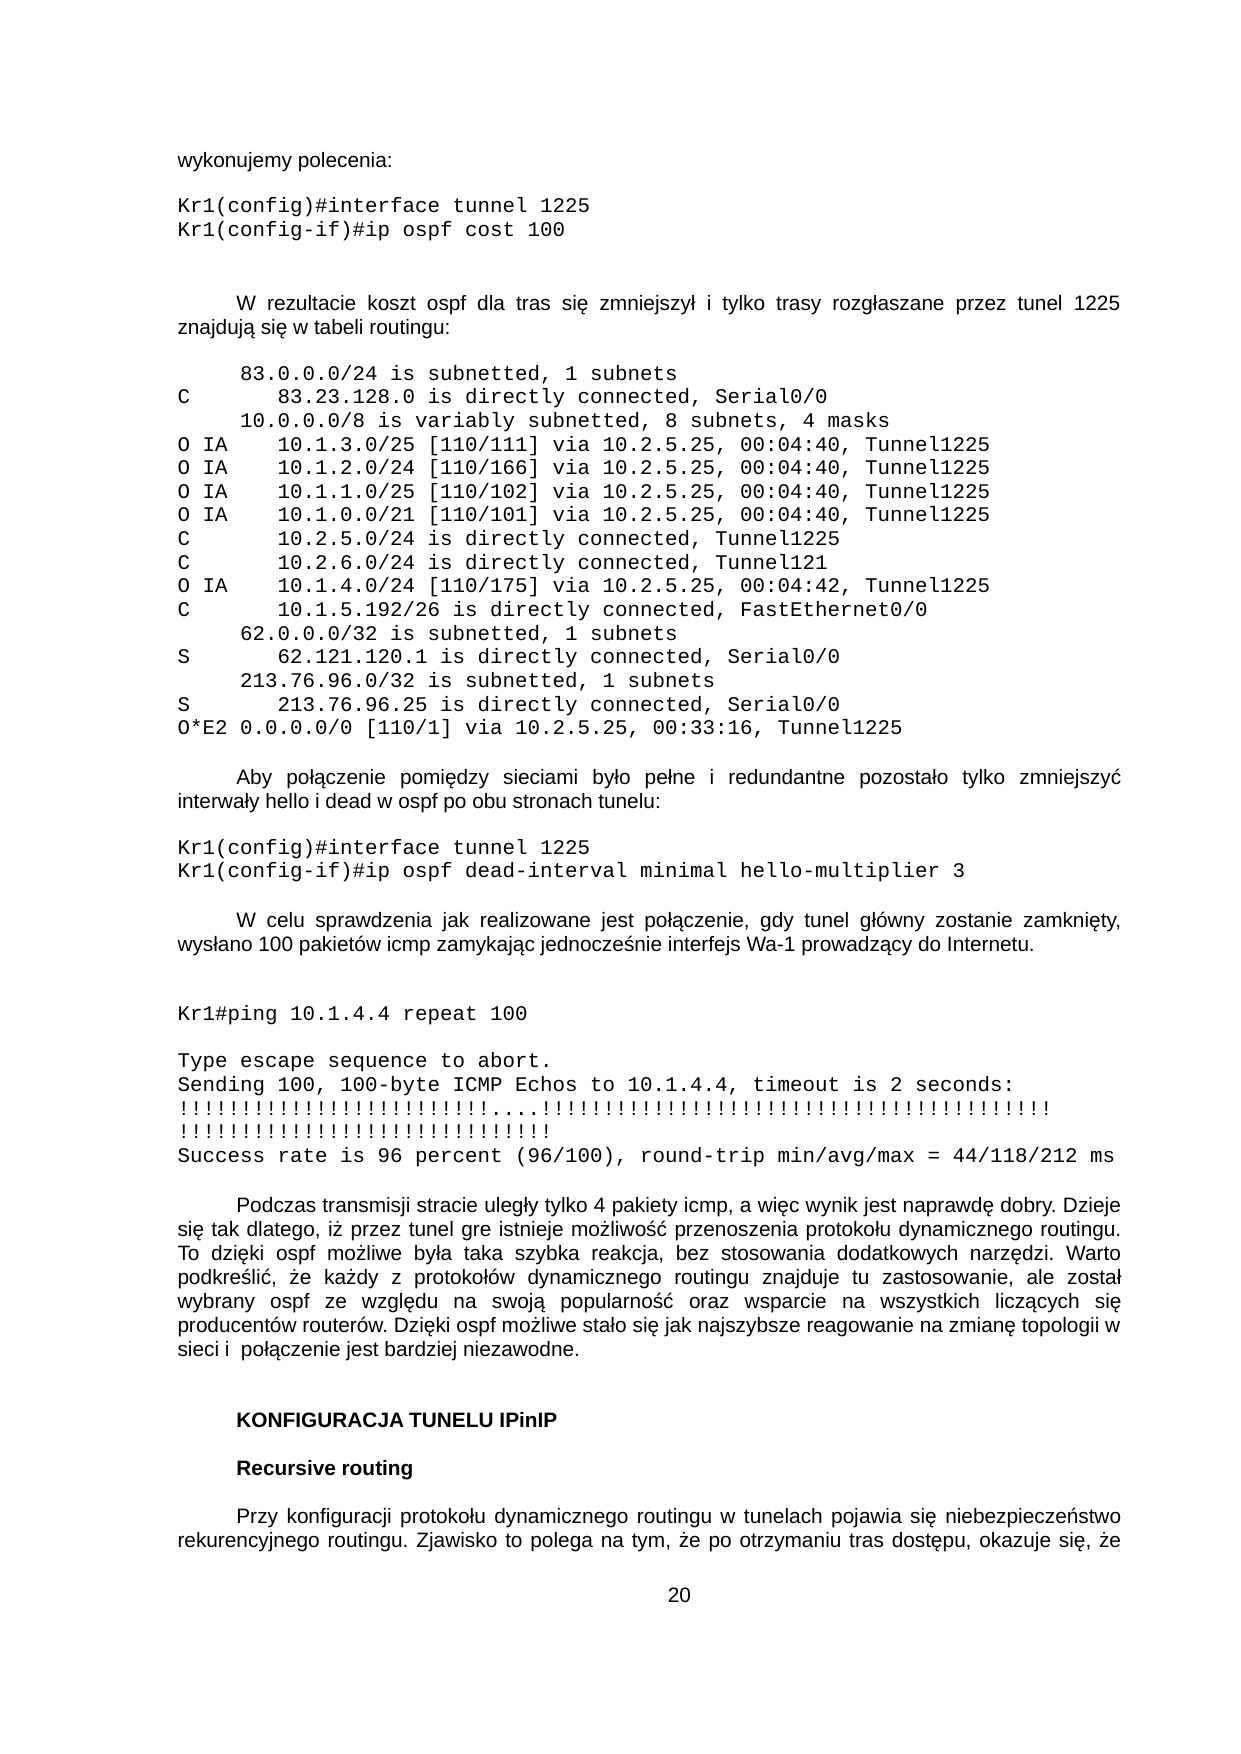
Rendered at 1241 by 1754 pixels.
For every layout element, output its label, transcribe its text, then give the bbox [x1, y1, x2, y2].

text Przy konfiguracji protokołu dynamicznego routingu w tunelach pojawia się niebezpieczeństwo rekurencyjnego routingu. Zjawisko to polega na tym, że po otrzymaniu tras dostępu, okazuje się, że [177, 1504, 1122, 1552]
text 83.0.0.0/24 is subnetted, 1 subnets [177, 363, 1122, 386]
text Type escape sequence to abort. [177, 1051, 1122, 1074]
text Kr1(config-if)#ip ospf dead-interval minimal hello-multiplier 3 [177, 860, 1122, 884]
text Kr1#ping 10.1.4.4 repeat 100 [177, 1003, 1122, 1027]
text O IA 10.1.1.0/25 [110/102] via 10.2.5.25, 00:04:40, Tunnel1225 [177, 481, 1122, 504]
text O IA 10.1.3.0/25 [110/111] via 10.2.5.25, 00:04:40, Tunnel1225 [177, 433, 1122, 457]
text C 10.2.6.0/24 is directly connected, Tunnel121 [177, 552, 1122, 575]
text O*E2 0.0.0.0/0 [110/1] via 10.2.5.25, 00:33:16, Tunnel1225 [177, 717, 1122, 741]
text !!!!!!!!!!!!!!!!!!!!!!!!!....!!!!!!!!!!!!!!!!!!!!!!!!!!!!!!!!!!!!!!!!! [177, 1098, 1122, 1121]
text C 10.2.5.0/24 is directly connected, Tunnel1225 [177, 528, 1122, 552]
text Aby połączenie pomiędzy sieciami było pełne i redundantne pozostało tylko zmniejszyć interwały hello i dead w ospf po obu stronach tunelu: [177, 765, 1122, 813]
text 10.0.0.0/8 is variably subnetted, 8 subnets, 4 masks [177, 410, 1122, 433]
text Success rate is 96 percent (96/100), round-trip min/avg/max = 44/118/212 ms [177, 1145, 1122, 1169]
text 213.76.96.0/32 is subnetted, 1 subnets [177, 670, 1122, 694]
text O IA 10.1.2.0/24 [110/166] via 10.2.5.25, 00:04:40, Tunnel1225 [177, 457, 1122, 481]
text KONFIGURACJA TUNELU IPinIP [177, 1408, 1122, 1432]
text 62.0.0.0/32 is subnetted, 1 subnets [177, 623, 1122, 646]
text O IA 10.1.0.0/21 [110/101] via 10.2.5.25, 00:04:40, Tunnel1225 [177, 504, 1122, 528]
text W rezultacie koszt ospf dla tras się zmniejszył i tylko trasy rozgłaszane przez tunel 1225 znajdują się w tabeli routingu: [177, 291, 1122, 339]
text Recursive routing [177, 1456, 1122, 1480]
text S 213.76.96.25 is directly connected, Serial0/0 [177, 694, 1122, 717]
text !!!!!!!!!!!!!!!!!!!!!!!!!!!!!! [177, 1121, 1122, 1145]
text C 10.1.5.192/26 is directly connected, FastEthernet0/0 [177, 599, 1122, 623]
text C 83.23.128.0 is directly connected, Serial0/0 [177, 386, 1122, 410]
text S 62.121.120.1 is directly connected, Serial0/0 [177, 646, 1122, 670]
text O IA 10.1.4.0/24 [110/175] via 10.2.5.25, 00:04:42, Tunnel1225 [177, 575, 1122, 599]
text Podczas transmisji stracie uległy tylko 4 pakiety icmp, a więc wynik jest naprawdę dobry. Dzieje się tak dlatego, iż przez tunel gre istnieje możliwość przenoszenia protokołu dynamicznego routingu. To dzięki ospf możliwe była taka szybka reakcja, bez stosowania dodatkowych narzędzi. Warto podkreślić, że każdy z protokołów dynamicznego routingu znajduje tu zastosowanie, ale został wybrany ospf ze względu na swoją popularność oraz wsparcie na wszystkich liczących się producentów routerów. Dzięki ospf możliwe stało się jak najszybsze reagowanie na zmianę topologii w sieci i połączenie jest bardziej niezawodne. [177, 1193, 1122, 1360]
text Sending 100, 100-byte ICMP Echos to 10.1.4.4, timeout is 2 seconds: [177, 1074, 1122, 1098]
text W celu sprawdzenia jak realizowane jest połączenie, gdy tunel główny zostanie zamknięty, wysłano 100 pakietów icmp zamykając jednocześnie interfejs Wa-1 prowadzący do Internetu. [177, 908, 1122, 956]
text wykonujemy polecenia: [177, 148, 1122, 172]
text Kr1(config)#interface tunnel 1225 [177, 837, 1122, 860]
text Kr1(config)#interface tunnel 1225 [177, 196, 1122, 219]
text Kr1(config-if)#ip ospf cost 100 [177, 219, 1122, 243]
